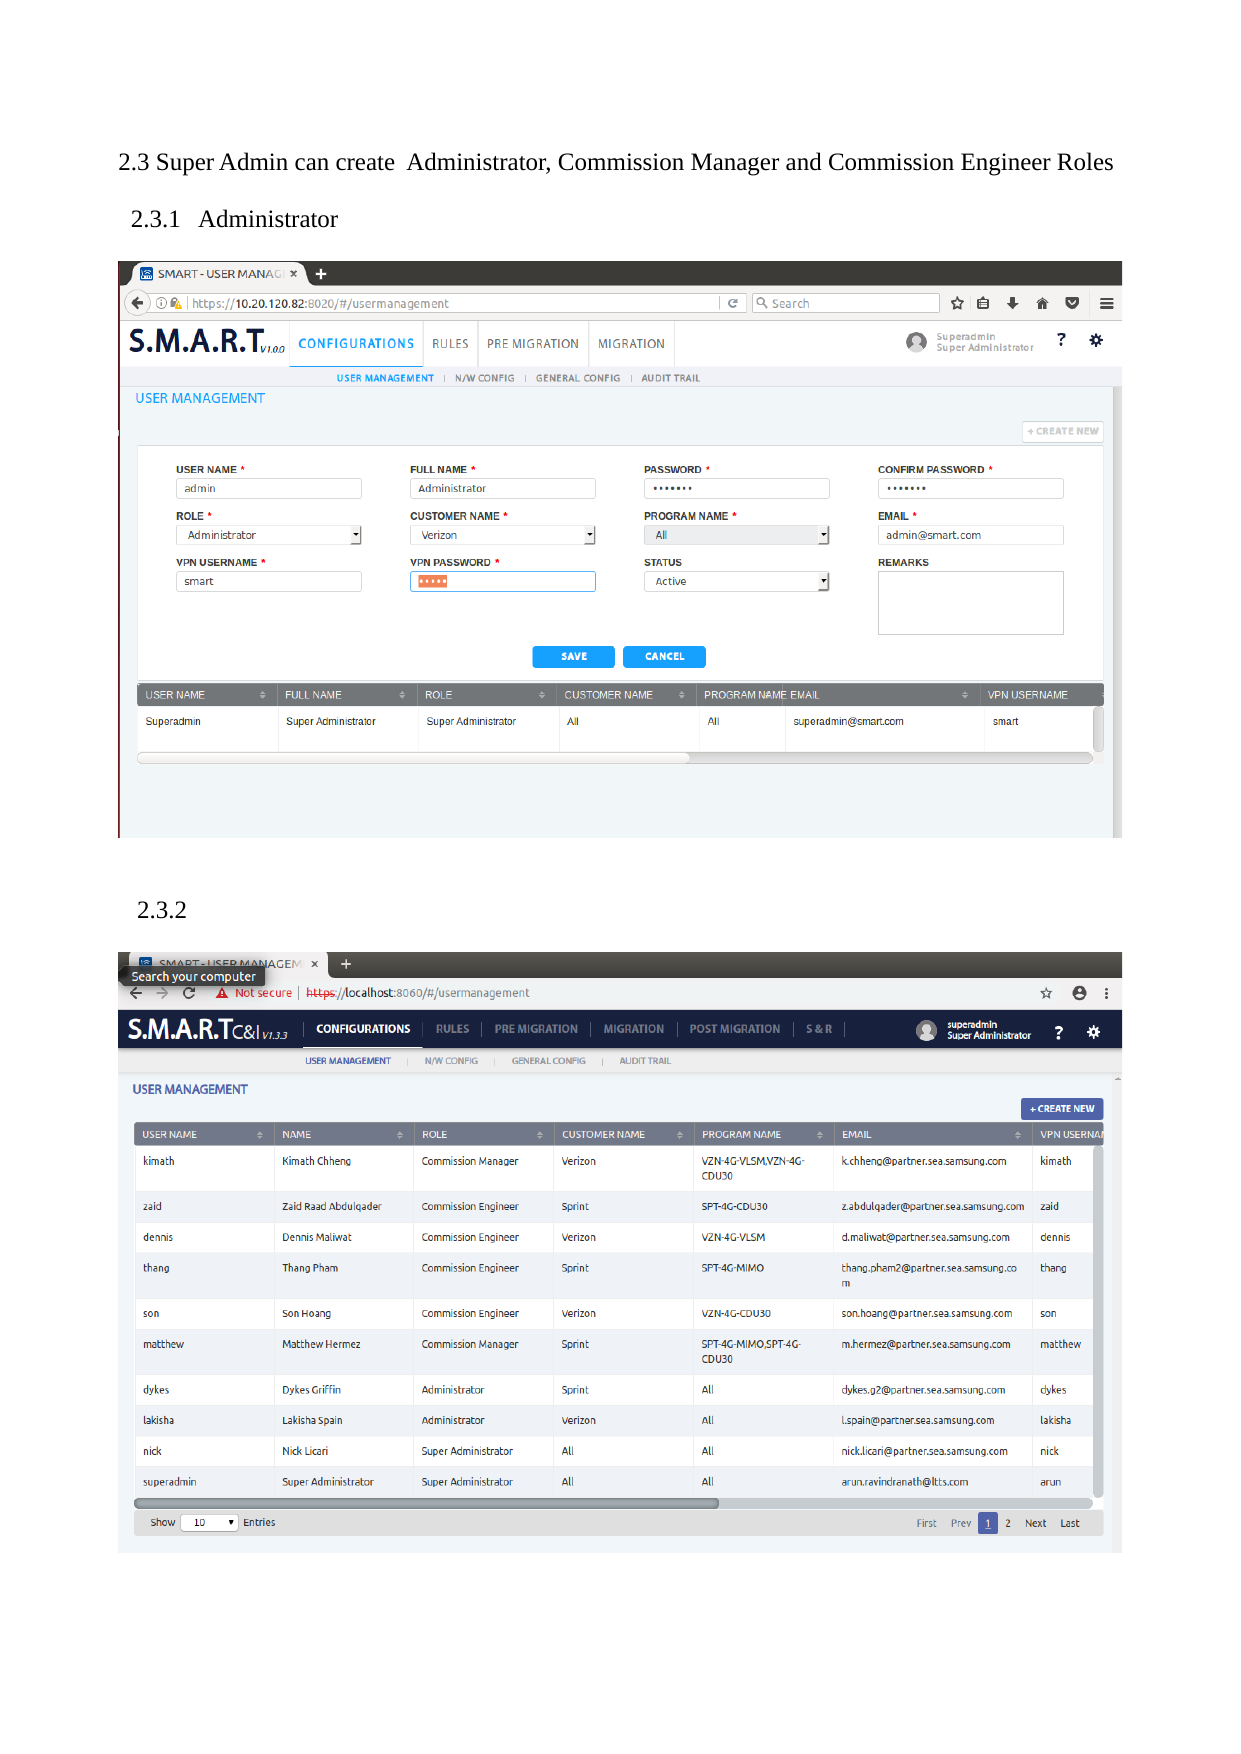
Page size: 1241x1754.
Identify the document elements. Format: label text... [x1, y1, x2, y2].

text 2.3.1 Administrator [118, 204, 1122, 233]
text 2.3 Super Admin can create Administrator, Commission Manager and Commission Engineer Roles [118, 147, 1122, 176]
text 2.3.2 [118, 895, 1122, 923]
picture [118, 261, 1123, 838]
picture [118, 952, 1123, 1553]
